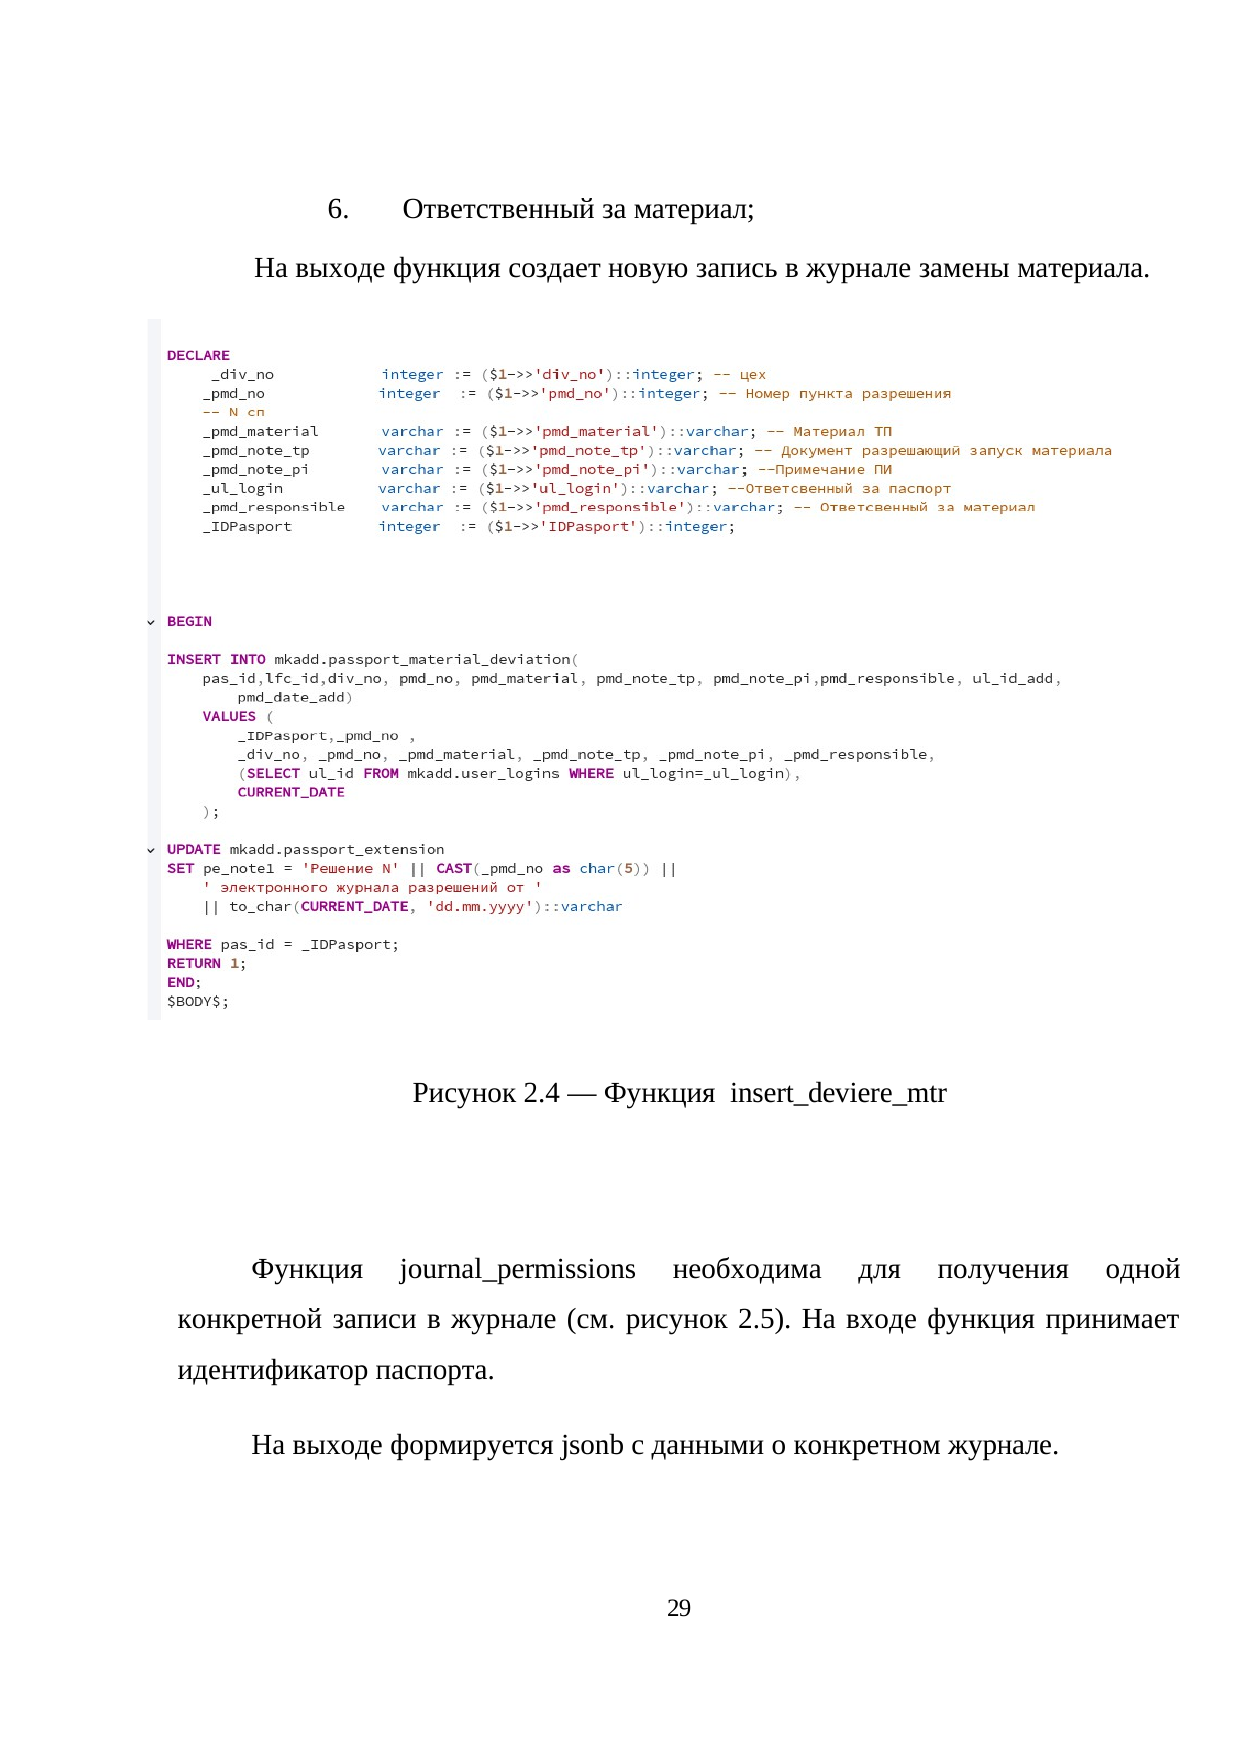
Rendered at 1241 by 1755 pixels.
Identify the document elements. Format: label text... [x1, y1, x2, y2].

list На выходе функция создает новую запись в журнале замены материала. [254, 250, 1241, 284]
list Ответственный за материал; [327, 192, 1241, 225]
picture [147, 319, 1112, 1020]
text Функция journal_permissions необходима для получения одной конкретной записи в журнале (см. рисунок 2.5). На входе функция принимает идентификатор паспорта. [177, 1251, 1181, 1385]
text На выходе формируется jsonb с данными о конкретном журнале. [251, 1427, 1241, 1461]
text Рисунок 2.4 — Функция insert_deviere_mtr [118, 1075, 1241, 1109]
